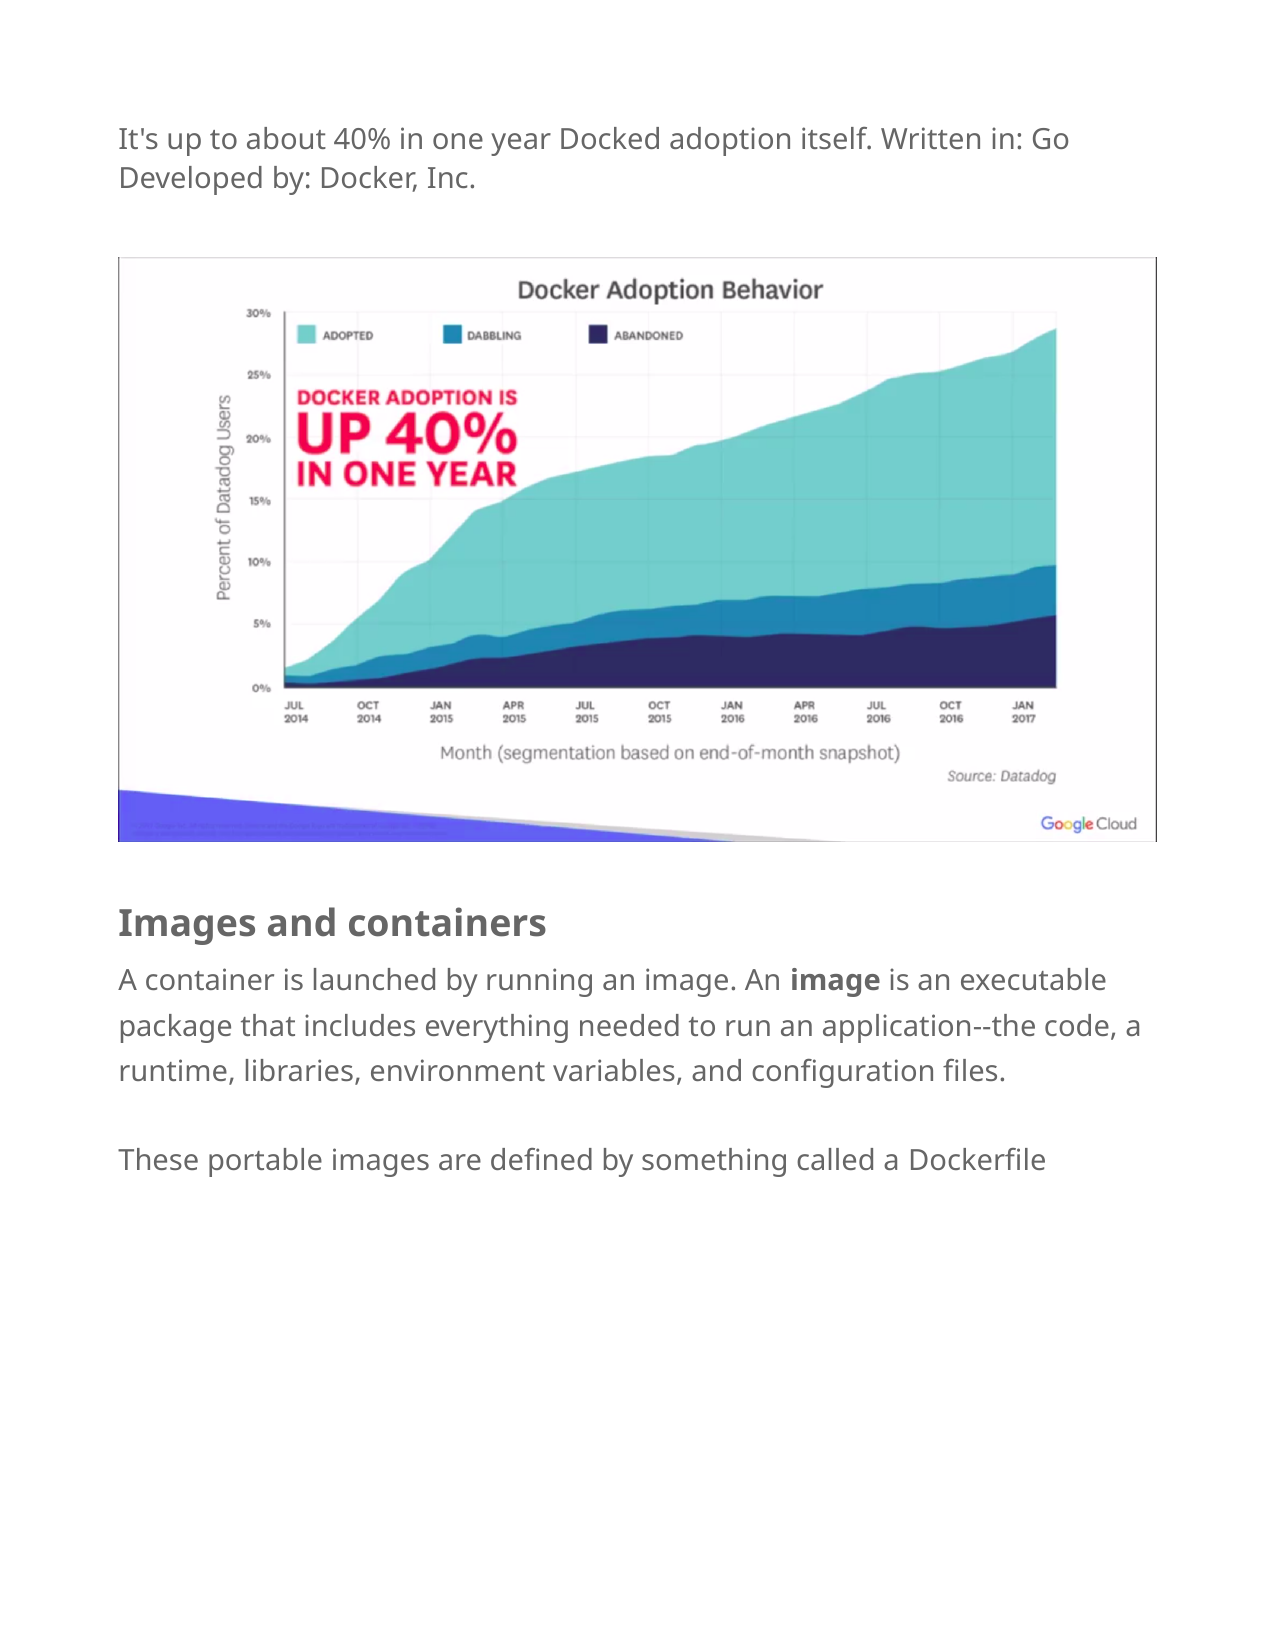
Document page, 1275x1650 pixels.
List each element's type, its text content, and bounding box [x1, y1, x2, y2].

text A container is launched by running an image. An image is an executable package that includes everything needed to run an application--the code, a runtime, libraries, environment variables, and configuration files. [118, 959, 1157, 1090]
text These portable images are defined by something called a Dockerfile [118, 1139, 1157, 1179]
picture [118, 257, 1157, 842]
text It's up to about 40% in one year Docked adoption itself. Written in: Go [118, 118, 1157, 158]
text Developed by: Docker, Inc. [118, 158, 1157, 197]
subtitle Images and containers [118, 896, 1157, 947]
